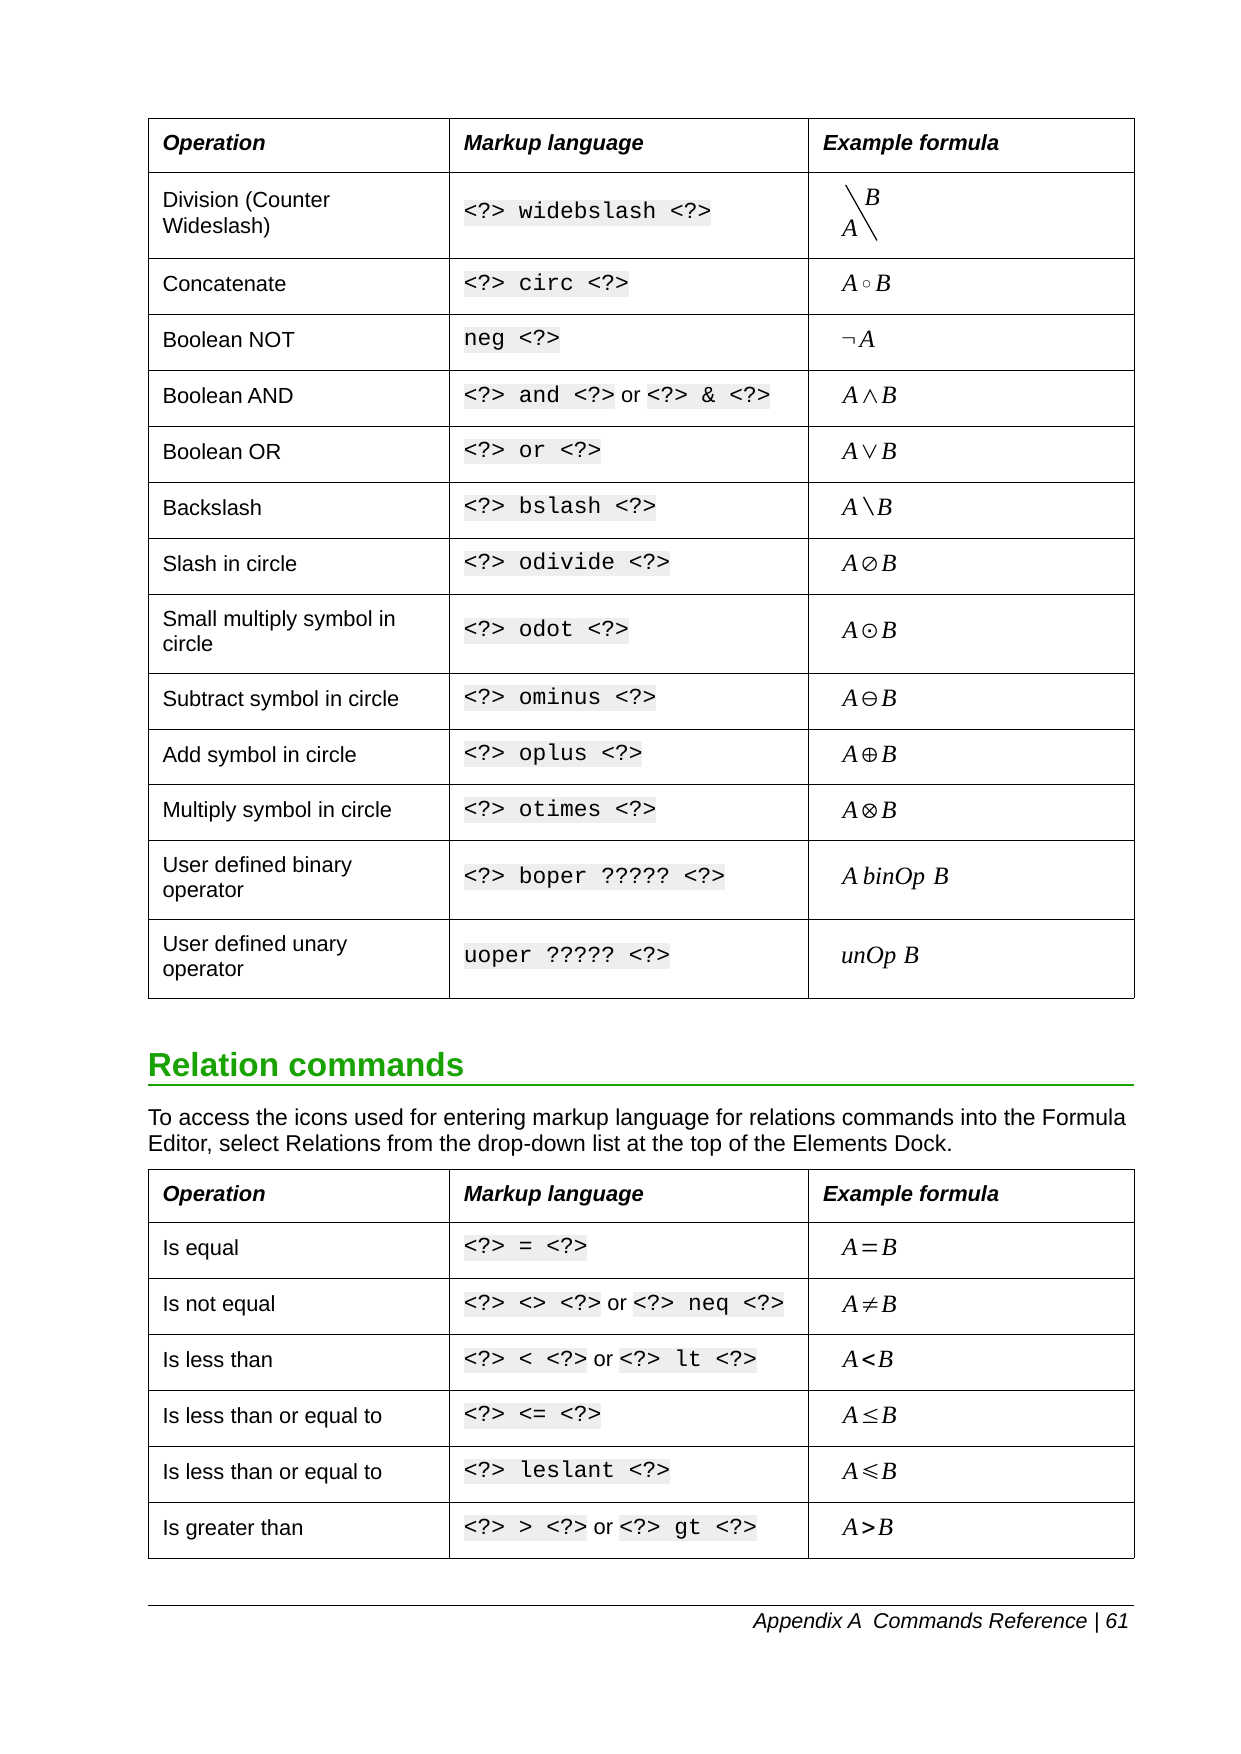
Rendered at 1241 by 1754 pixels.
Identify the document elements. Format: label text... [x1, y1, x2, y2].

table_cell Add symbol in circle [149, 730, 449, 784]
table_cell Subtract symbol in circle [149, 674, 449, 728]
table_cell <?> <= <?> [450, 1391, 808, 1446]
table_cell uoper ????? <?> [450, 920, 808, 998]
table_cell Boolean NOT [149, 315, 449, 370]
table_cell <?> odivide <?> [450, 539, 808, 594]
table_cell [809, 920, 1134, 998]
text To access the icons used for entering markup language for relations commands into the Formula Editor, select Relations from the drop-down list at the top of the Elements Dock. [148, 1103, 1134, 1156]
table_cell [809, 785, 1134, 840]
table_cell <?> or <?> [450, 427, 808, 482]
table_cell <?> otimes <?> [450, 785, 808, 840]
table_cell [809, 315, 1134, 370]
table_cell User defined unary operator [149, 920, 449, 998]
table_cell Small multiply symbol in circle [149, 595, 449, 672]
table_cell [809, 1223, 1134, 1278]
table_cell <?> and <?> or <?> & <?> [450, 371, 808, 426]
table_cell [809, 595, 1134, 672]
table_cell [809, 259, 1134, 314]
table_cell Division (Counter Wideslash) [149, 173, 449, 258]
table_cell <?> circ <?> [450, 259, 808, 314]
table_cell [809, 539, 1134, 594]
table_cell [809, 173, 1134, 258]
table_cell [809, 1447, 1134, 1502]
table_cell Boolean OR [149, 427, 449, 482]
table_header Operation [149, 1170, 449, 1222]
table_cell [809, 1335, 1134, 1390]
table_cell [809, 730, 1134, 784]
table_cell [809, 841, 1134, 919]
table_cell User defined binary operator [149, 841, 449, 919]
table_cell Is equal [149, 1223, 449, 1278]
table_cell [809, 674, 1134, 728]
table_cell Is less than or equal to [149, 1391, 449, 1446]
table_header Markup language [450, 1170, 808, 1222]
table_cell <?> > <?> or <?> gt <?> [450, 1503, 808, 1558]
table_cell <?> bslash <?> [450, 483, 808, 538]
table_cell [809, 1279, 1134, 1334]
table_header Example formula [809, 119, 1134, 172]
table_cell Boolean AND [149, 371, 449, 426]
table_cell <?> <> <?> or <?> neq <?> [450, 1279, 808, 1334]
table_cell [809, 483, 1134, 538]
subtitle Relation commands [148, 1045, 1134, 1084]
table_cell <?> odot <?> [450, 595, 808, 672]
table_cell Is greater than [149, 1503, 449, 1558]
table_cell [809, 371, 1134, 426]
table_cell Multiply symbol in circle [149, 785, 449, 840]
table_cell <?> < <?> or <?> lt <?> [450, 1335, 808, 1390]
table_cell [809, 1391, 1134, 1446]
table_cell Backslash [149, 483, 449, 538]
table_cell <?> widebslash <?> [450, 173, 808, 258]
table_cell [809, 427, 1134, 482]
table_cell <?> boper ????? <?> [450, 841, 808, 919]
table_cell Concatenate [149, 259, 449, 314]
table_header Example formula [809, 1170, 1134, 1222]
table_header Operation [149, 119, 449, 172]
table_header Markup language [450, 119, 808, 172]
table_cell [809, 1503, 1134, 1558]
table_cell Is less than or equal to [149, 1447, 449, 1502]
table_cell Is not equal [149, 1279, 449, 1334]
table_cell <?> = <?> [450, 1223, 808, 1278]
table_cell <?> ominus <?> [450, 674, 808, 728]
table_cell neg <?> [450, 315, 808, 370]
table_cell Slash in circle [149, 539, 449, 594]
table_cell Is less than [149, 1335, 449, 1390]
table_cell <?> leslant <?> [450, 1447, 808, 1502]
table_cell <?> oplus <?> [450, 730, 808, 784]
